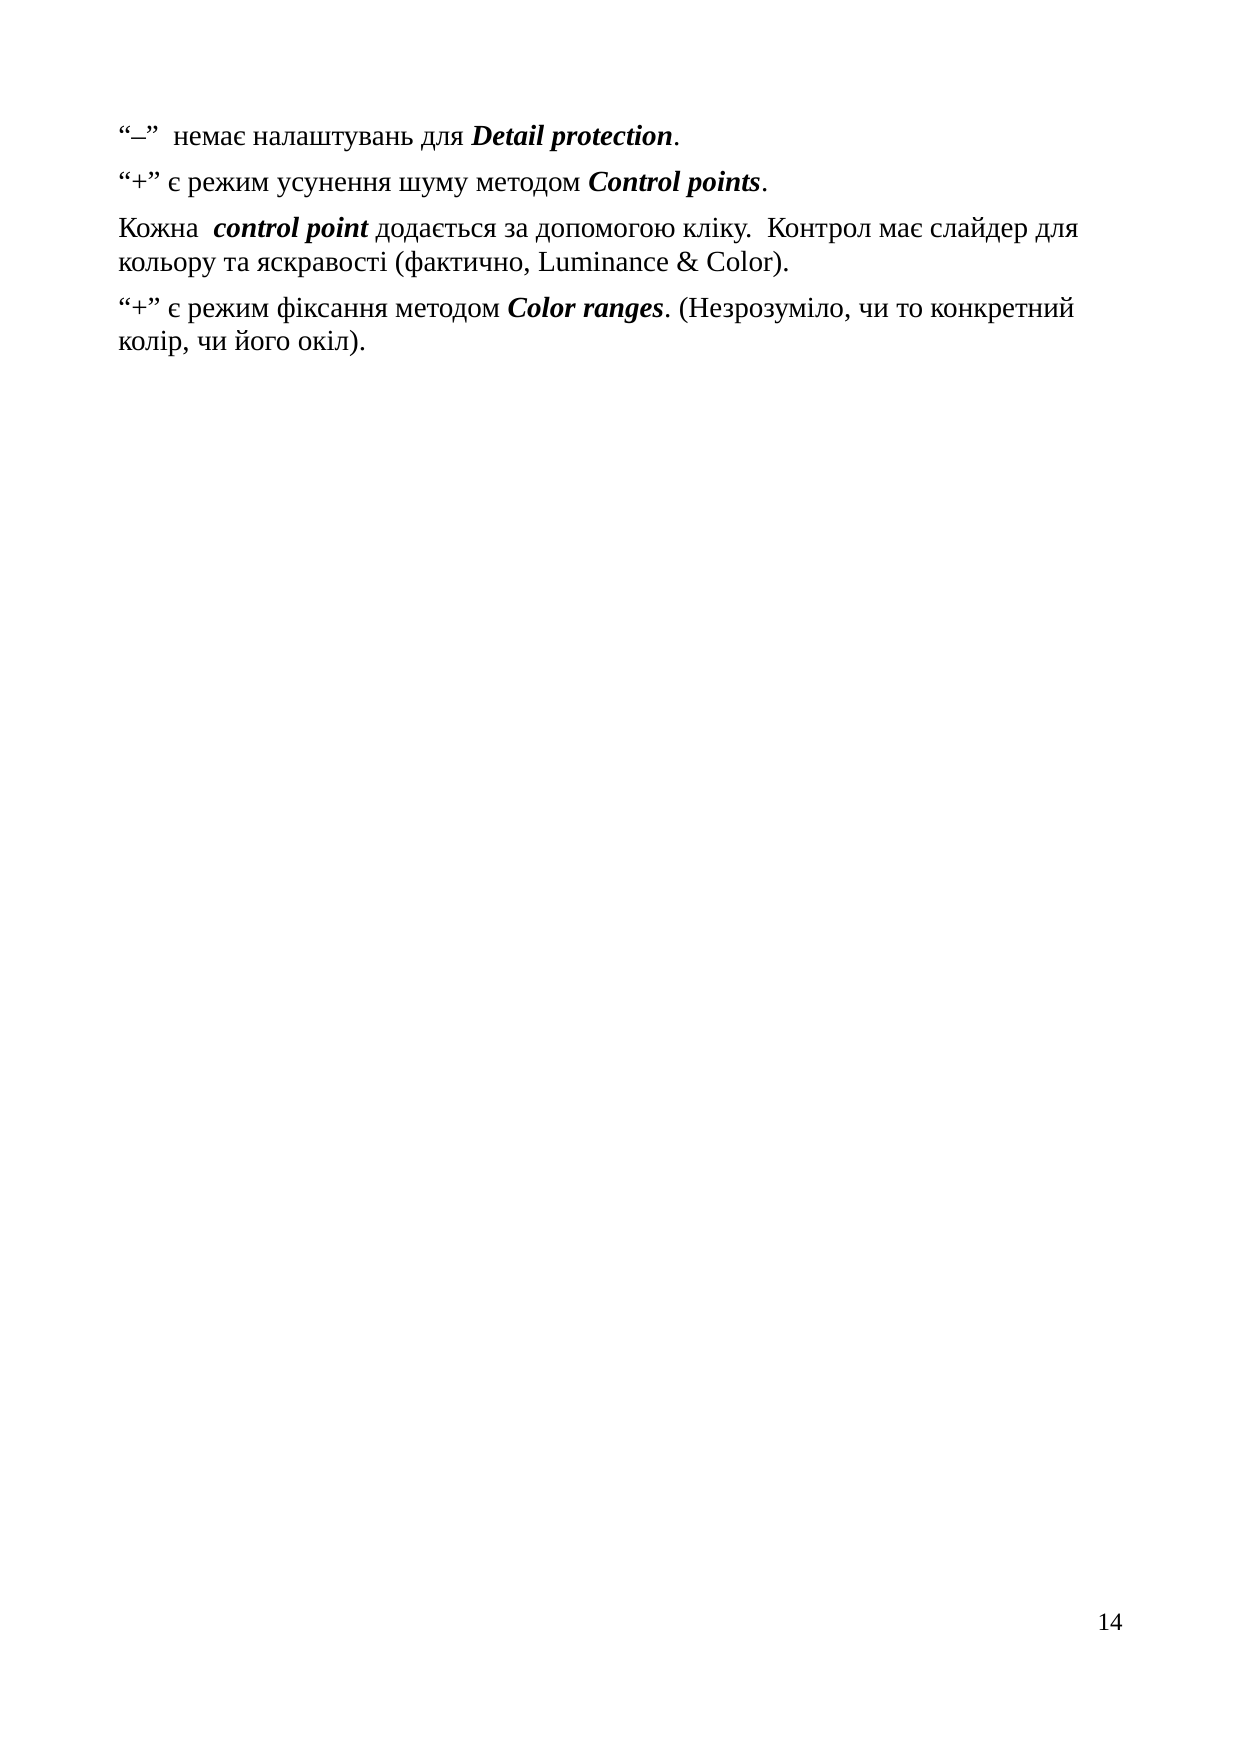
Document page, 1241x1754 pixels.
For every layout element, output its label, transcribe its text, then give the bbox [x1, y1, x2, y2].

text “–” немає налаштувань для Detail protection. [118, 118, 1122, 152]
text “+” є режим фіксання методом Color ranges. (Незрозуміло, чи то конкретний колір, чи його окіл). [118, 290, 1122, 357]
text “+” є режим усунення шуму методом Control points. [118, 164, 1122, 198]
text Кожна control point додається за допомогою кліку. Контрол має слайдер для кольору та яскравості (фактично, Luminance & Color). [118, 210, 1122, 277]
